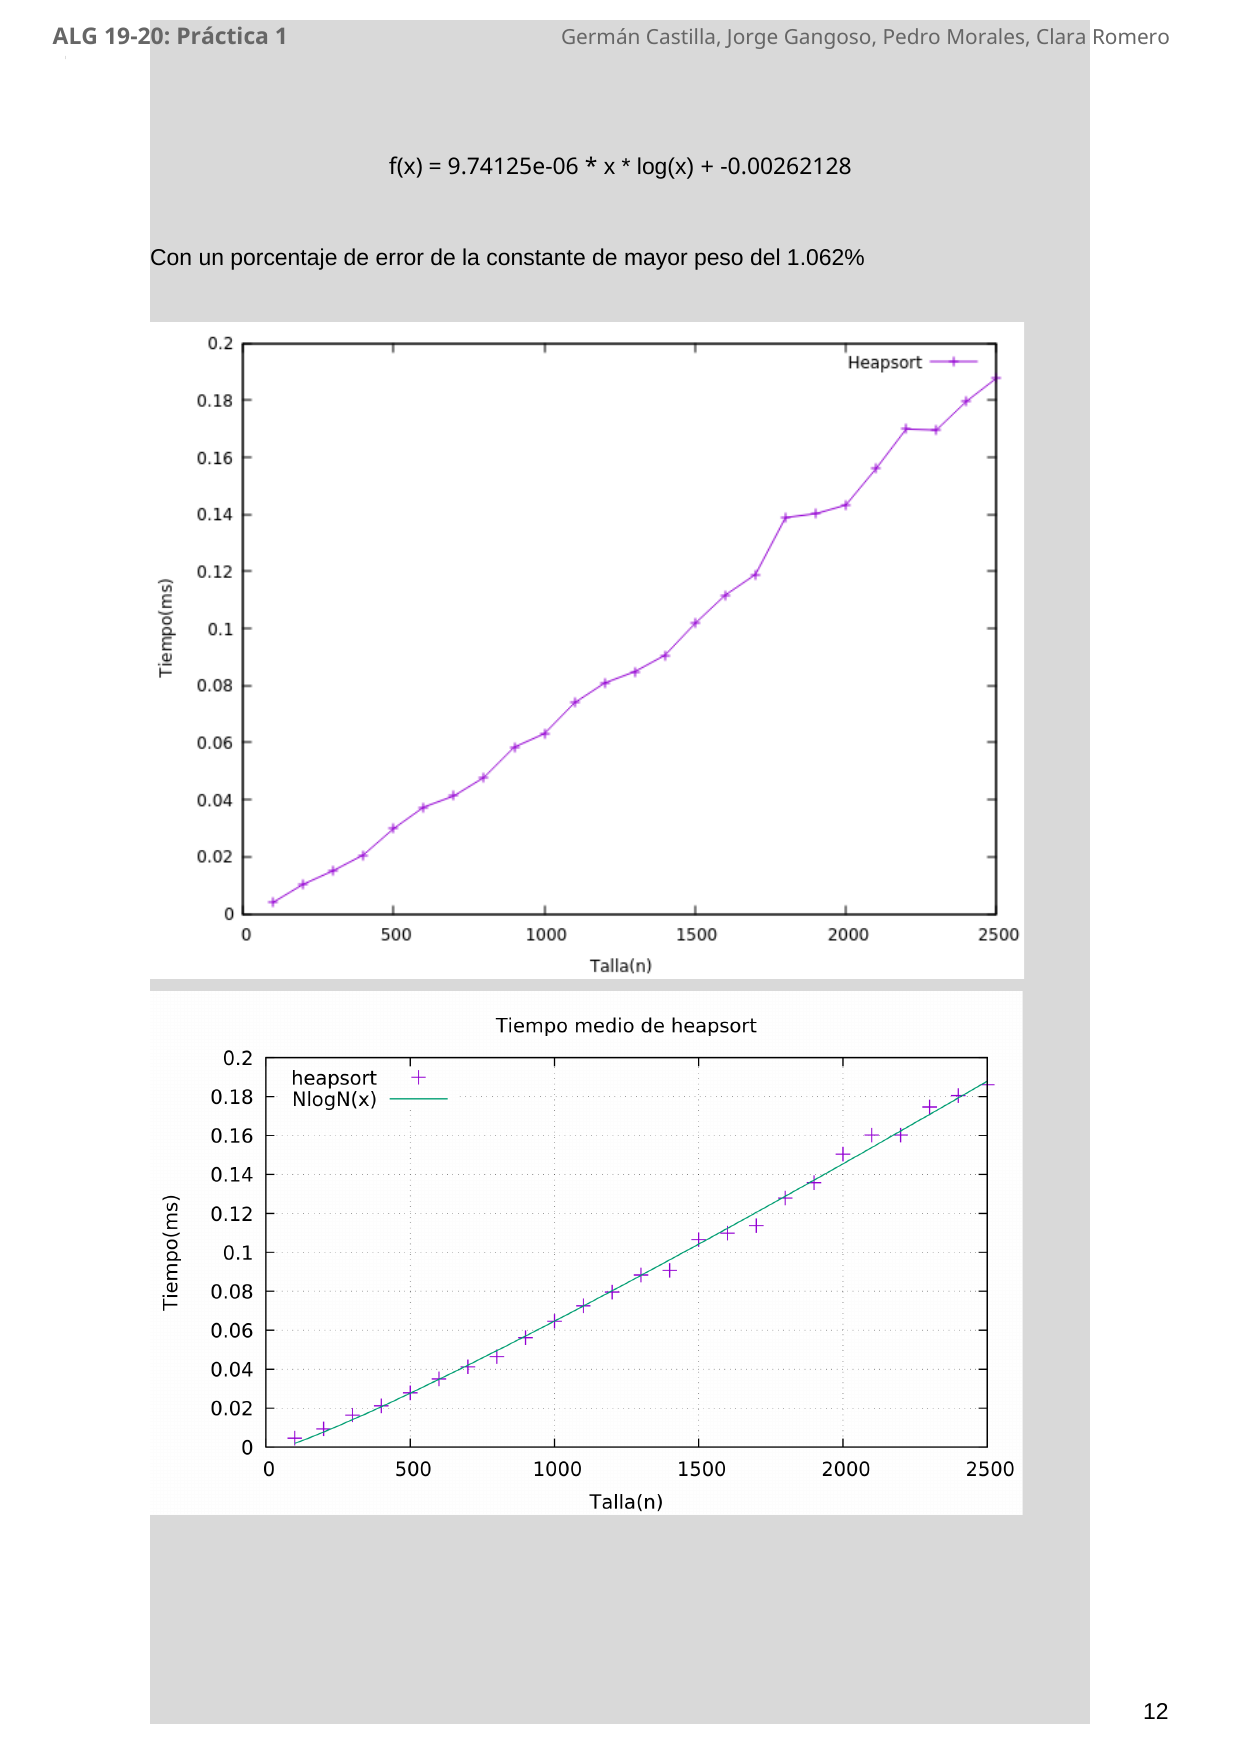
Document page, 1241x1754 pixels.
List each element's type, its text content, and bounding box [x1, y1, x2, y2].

picture [150, 991, 1023, 1515]
picture [150, 322, 1025, 979]
text f(x) = 9.74125e-06 * x * log(x) + -0.00262128 [150, 150, 1090, 181]
text Con un porcentaje de error de la constante de mayor peso del 1.062% [150, 244, 1090, 270]
